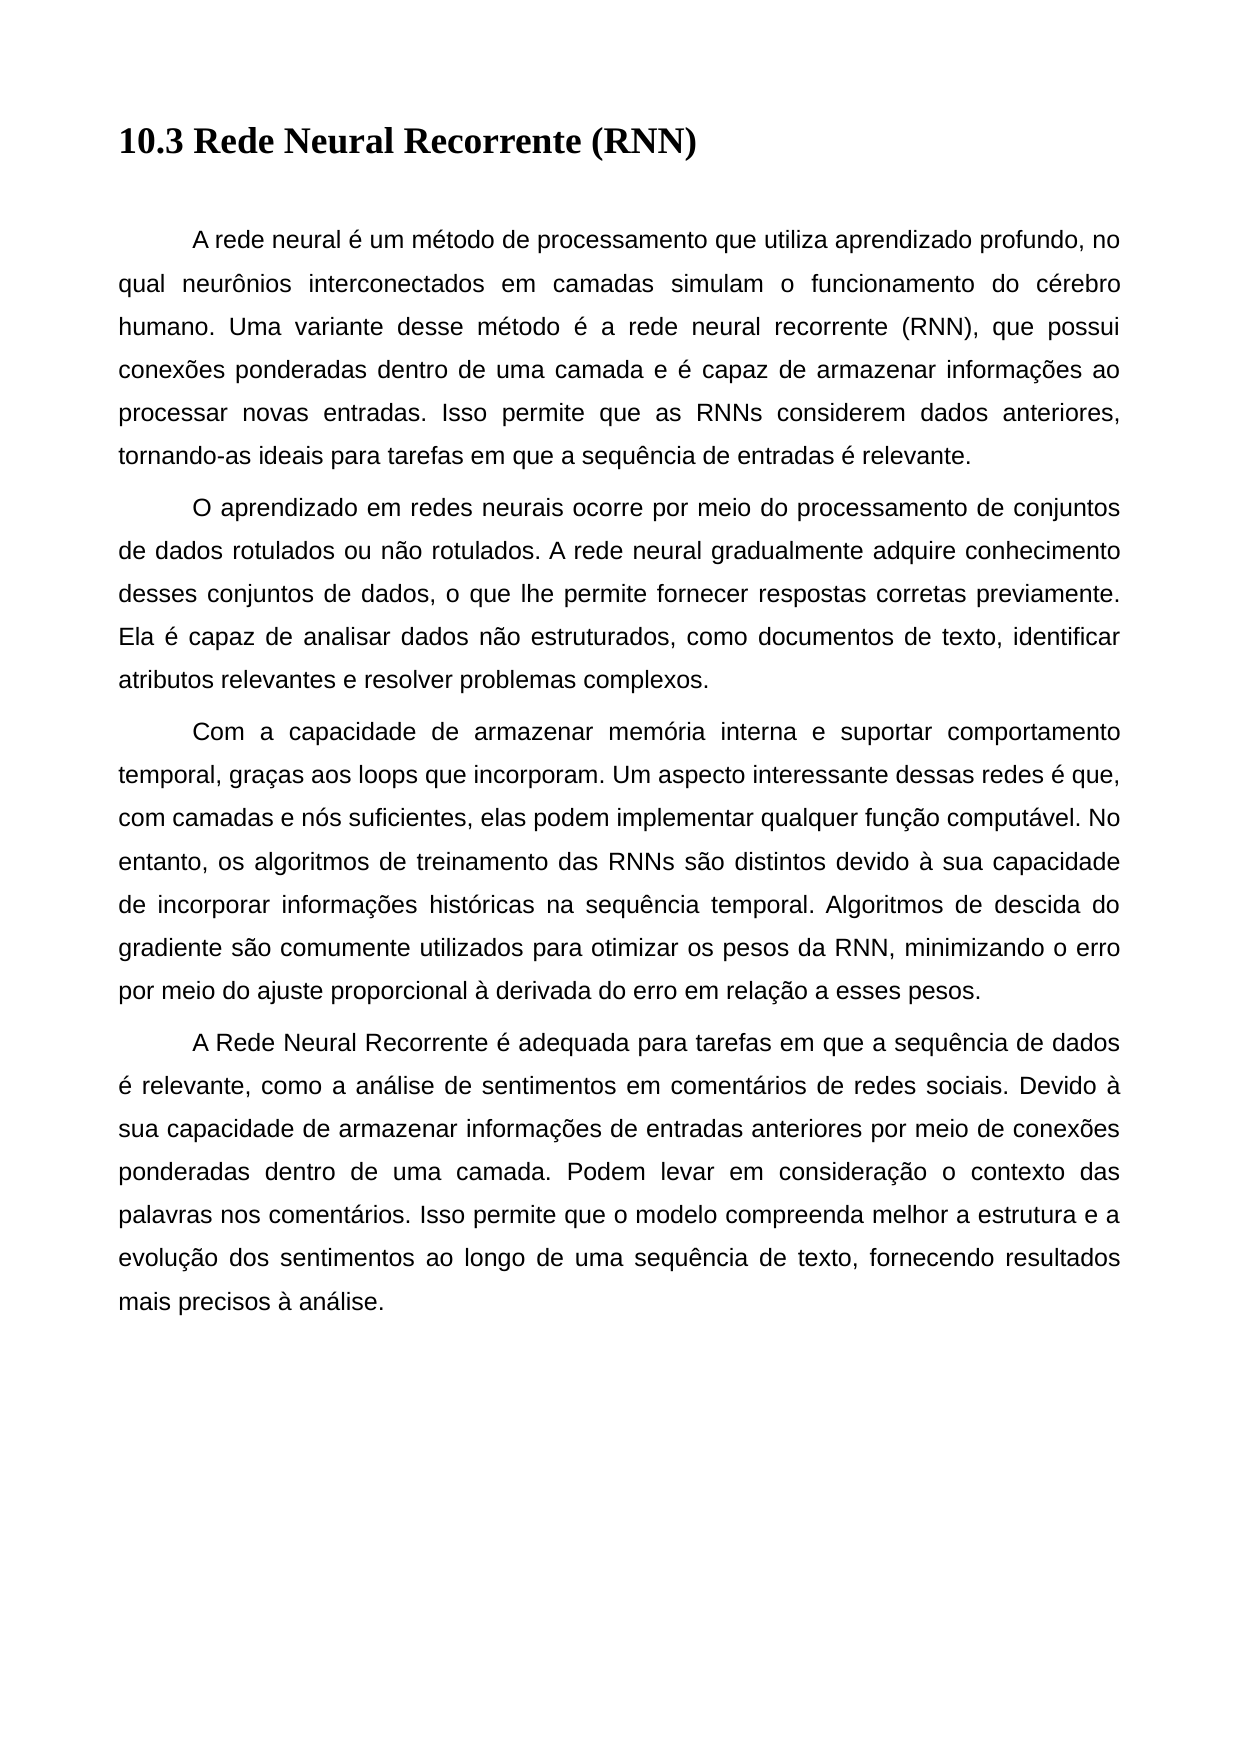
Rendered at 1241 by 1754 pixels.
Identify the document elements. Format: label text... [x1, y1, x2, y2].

text O aprendizado em redes neurais ocorre por meio do processamento de conjuntos de dados rotulados ou não rotulados. A rede neural gradualmente adquire conhecimento desses conjuntos de dados, o que lhe permite fornecer respostas corretas previamente. Ela é capaz de analisar dados não estruturados, como documentos de texto, identificar atributos relevantes e resolver problemas complexos. [118, 493, 1122, 694]
text A Rede Neural Recorrente é adequada para tarefas em que a sequência de dados é relevante, como a análise de sentimentos em comentários de redes sociais. Devido à sua capacidade de armazenar informações de entradas anteriores por meio de conexões ponderadas dentro de uma camada. Podem levar em consideração o contexto das palavras nos comentários. Isso permite que o modelo compreenda melhor a estrutura e a evolução dos sentimentos ao longo de uma sequência de texto, fornecendo resultados mais precisos à análise. [118, 1028, 1122, 1315]
subtitle 10.3 Rede Neural Recorrente (RNN) [118, 118, 1122, 161]
text A rede neural é um método de processamento que utiliza aprendizado profundo, no qual neurônios interconectados em camadas simulam o funcionamento do cérebro humano. Uma variante desse método é a rede neural recorrente (RNN), que possui conexões ponderadas dentro de uma camada e é capaz de armazenar informações ao processar novas entradas. Isso permite que as RNNs considerem dados anteriores, tornando-as ideais para tarefas em que a sequência de entradas é relevante. [118, 226, 1122, 470]
text Com a capacidade de armazenar memória interna e suportar comportamento temporal, graças aos loops que incorporam. Um aspecto interessante dessas redes é que, com camadas e nós suficientes, elas podem implementar qualquer função computável. No entanto, os algoritmos de treinamento das RNNs são distintos devido à sua capacidade de incorporar informações históricas na sequência temporal. Algoritmos de descida do gradiente são comumente utilizados para otimizar os pesos da RNN, minimizando o erro por meio do ajuste proporcional à derivada do erro em relação a esses pesos. [118, 717, 1122, 1005]
